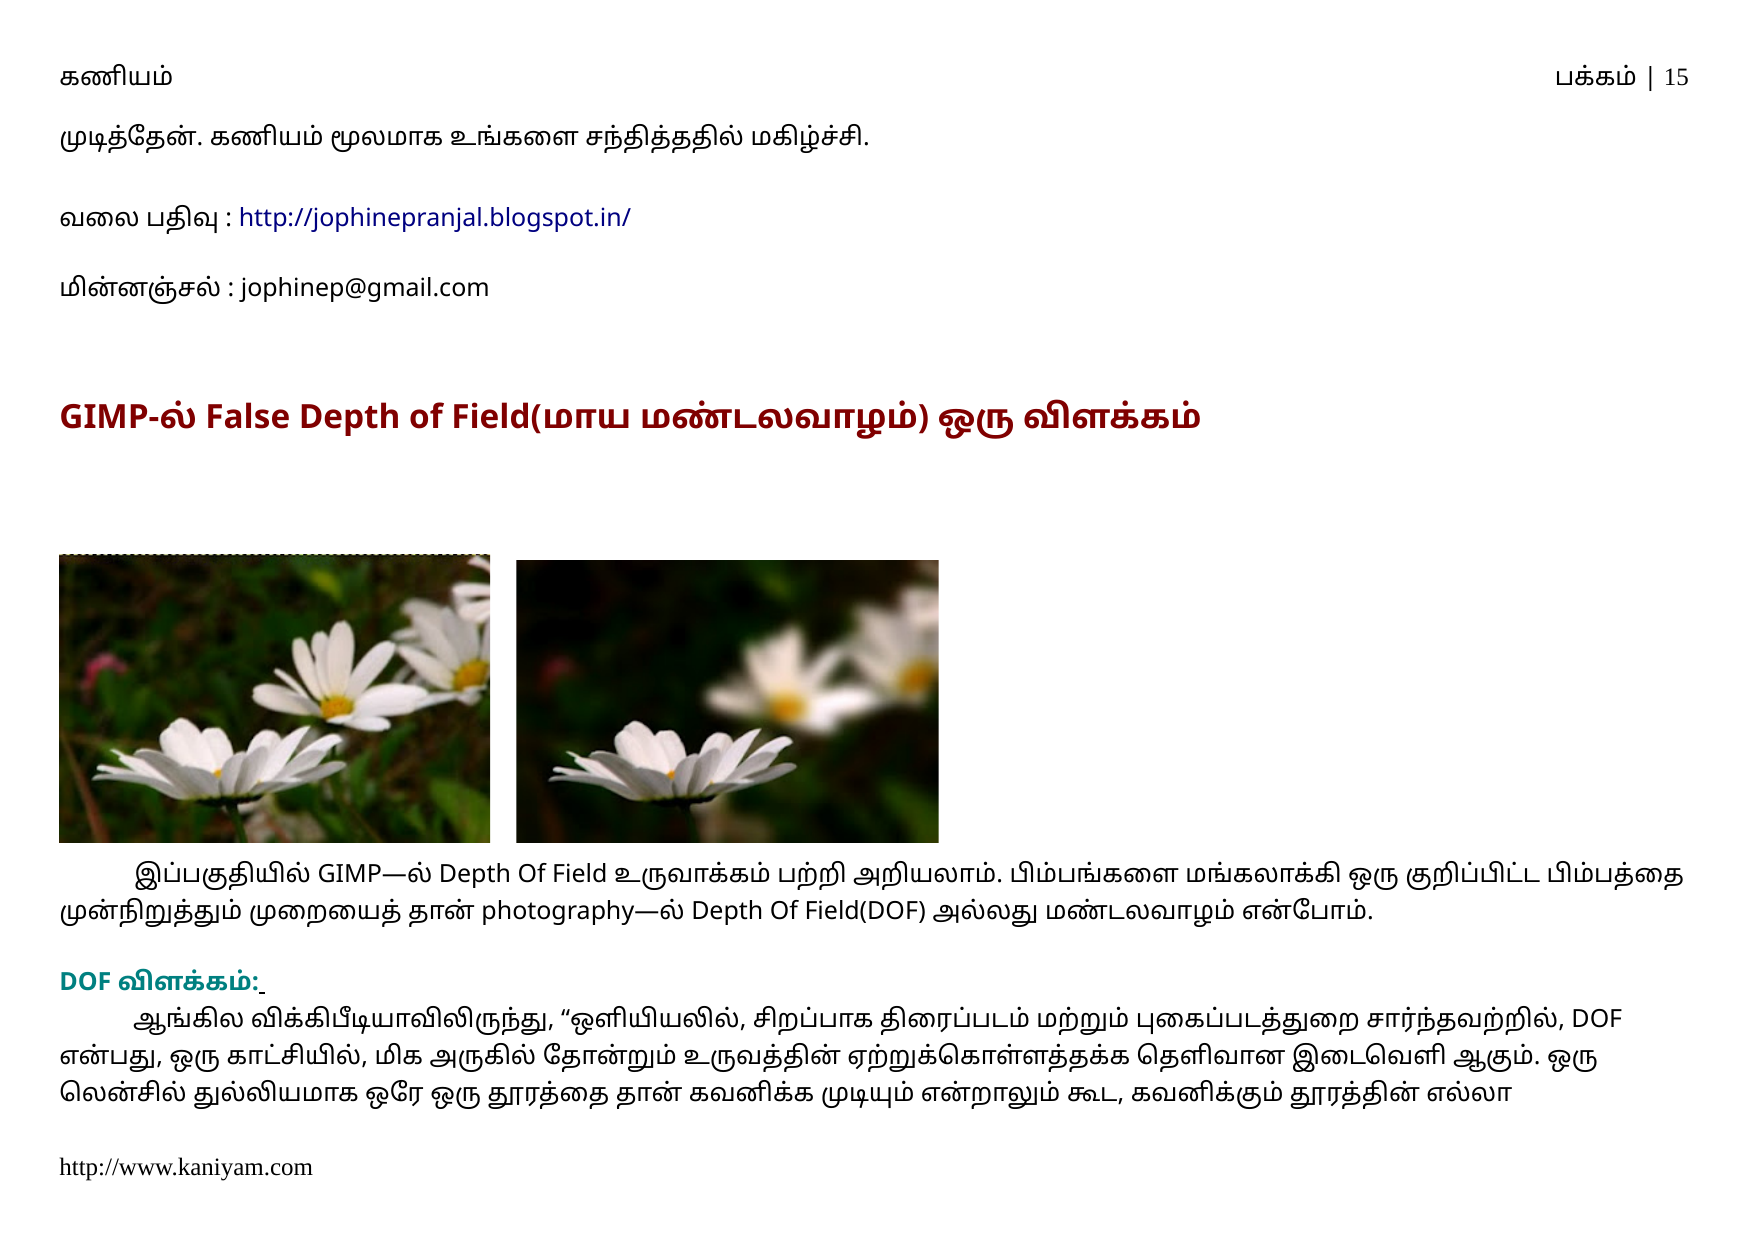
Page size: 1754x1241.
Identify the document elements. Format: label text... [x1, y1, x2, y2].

text மின்னஞ்சல் : jophinep@gmail.com [59, 269, 1695, 305]
text முடித்தேன். கணியம் மூலமாக உங்களை சந்தித்ததில் மகிழ்ச்சி. [59, 118, 1695, 156]
picture [516, 560, 939, 843]
text ஆங்கில விக்கிபீடியாவிலிருந்து, “ஒளியியலில், சிறப்பாக திரைப்படம் மற்றும் புகைப்படத்துறை சார்ந்தவற்றில், DOF என்பது, ஒரு காட்சியில், மிக அருகில் தோன்றும் உருவத்தின் ஏற்றுக்கொள்ளத்தக்க தெளிவான இடைவெளி ஆகும். ஒரு லென்சில் துல்லியமாக ஒரே ஒரு தூரத்தை தான் கவனிக்க முடியும் என்றாலும் கூட, கவனிக்கும் தூரத்தின் எல்லா [59, 1001, 1695, 1111]
subtitle GIMP-ல் False Depth of Field(மாய மண்டலவாழம்) ஒரு விளக்கம் [59, 393, 1695, 441]
picture [59, 554, 491, 843]
text வலை பதிவு : http://jophinepranjal.blogspot.in/ [59, 199, 1695, 235]
text DOF விளக்கம்: [59, 963, 1695, 1001]
text இப்பகுதியில் GIMP—ல் Depth Of Field உருவாக்கம் பற்றி அறியலாம். பிம்பங்களை மங்கலாக்கி ஒரு குறிப்பிட்ட பிம்பத்தை முன்நிறுத்தும் முறையைத் தான் photography—ல் Depth Of Field(DOF) அல்லது மண்டலவாழம் என்போம். [59, 856, 1695, 929]
